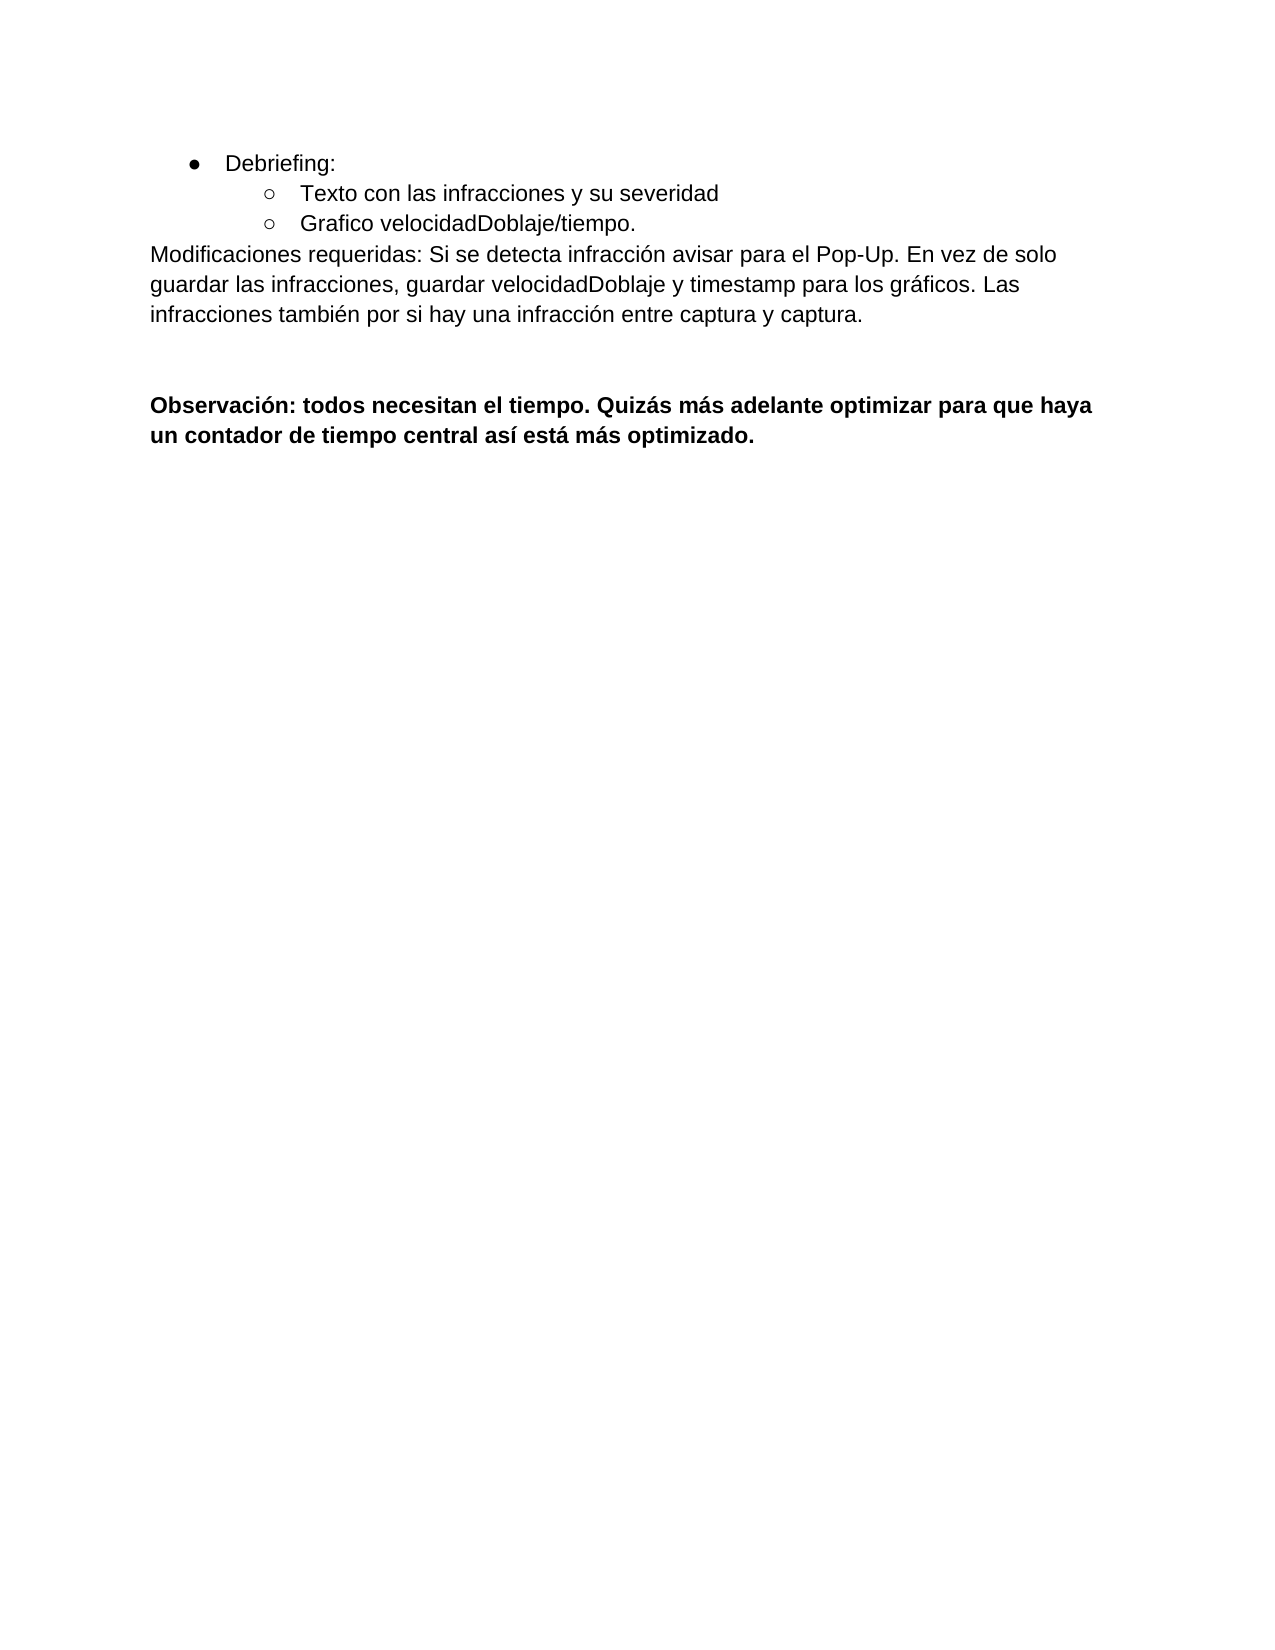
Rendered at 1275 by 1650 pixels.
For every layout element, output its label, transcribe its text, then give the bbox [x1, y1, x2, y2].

list Debriefing: [187, 150, 1125, 176]
list Texto con las infracciones y su severidad [262, 180, 1125, 207]
list Grafico velocidadDoblaje/tiempo. [262, 210, 1125, 237]
text Observación: todos necesitan el tiempo. Quizás más adelante optimizar para que haya un contador de tiempo central así está más optimizado. [150, 392, 1125, 448]
text Modificaciones requeridas: Si se detecta infracción avisar para el Pop-Up. En vez de solo guardar las infracciones, guardar velocidadDoblaje y timestamp para los gráficos. Las infracciones también por si hay una infracción entre captura y captura. [150, 241, 1125, 327]
